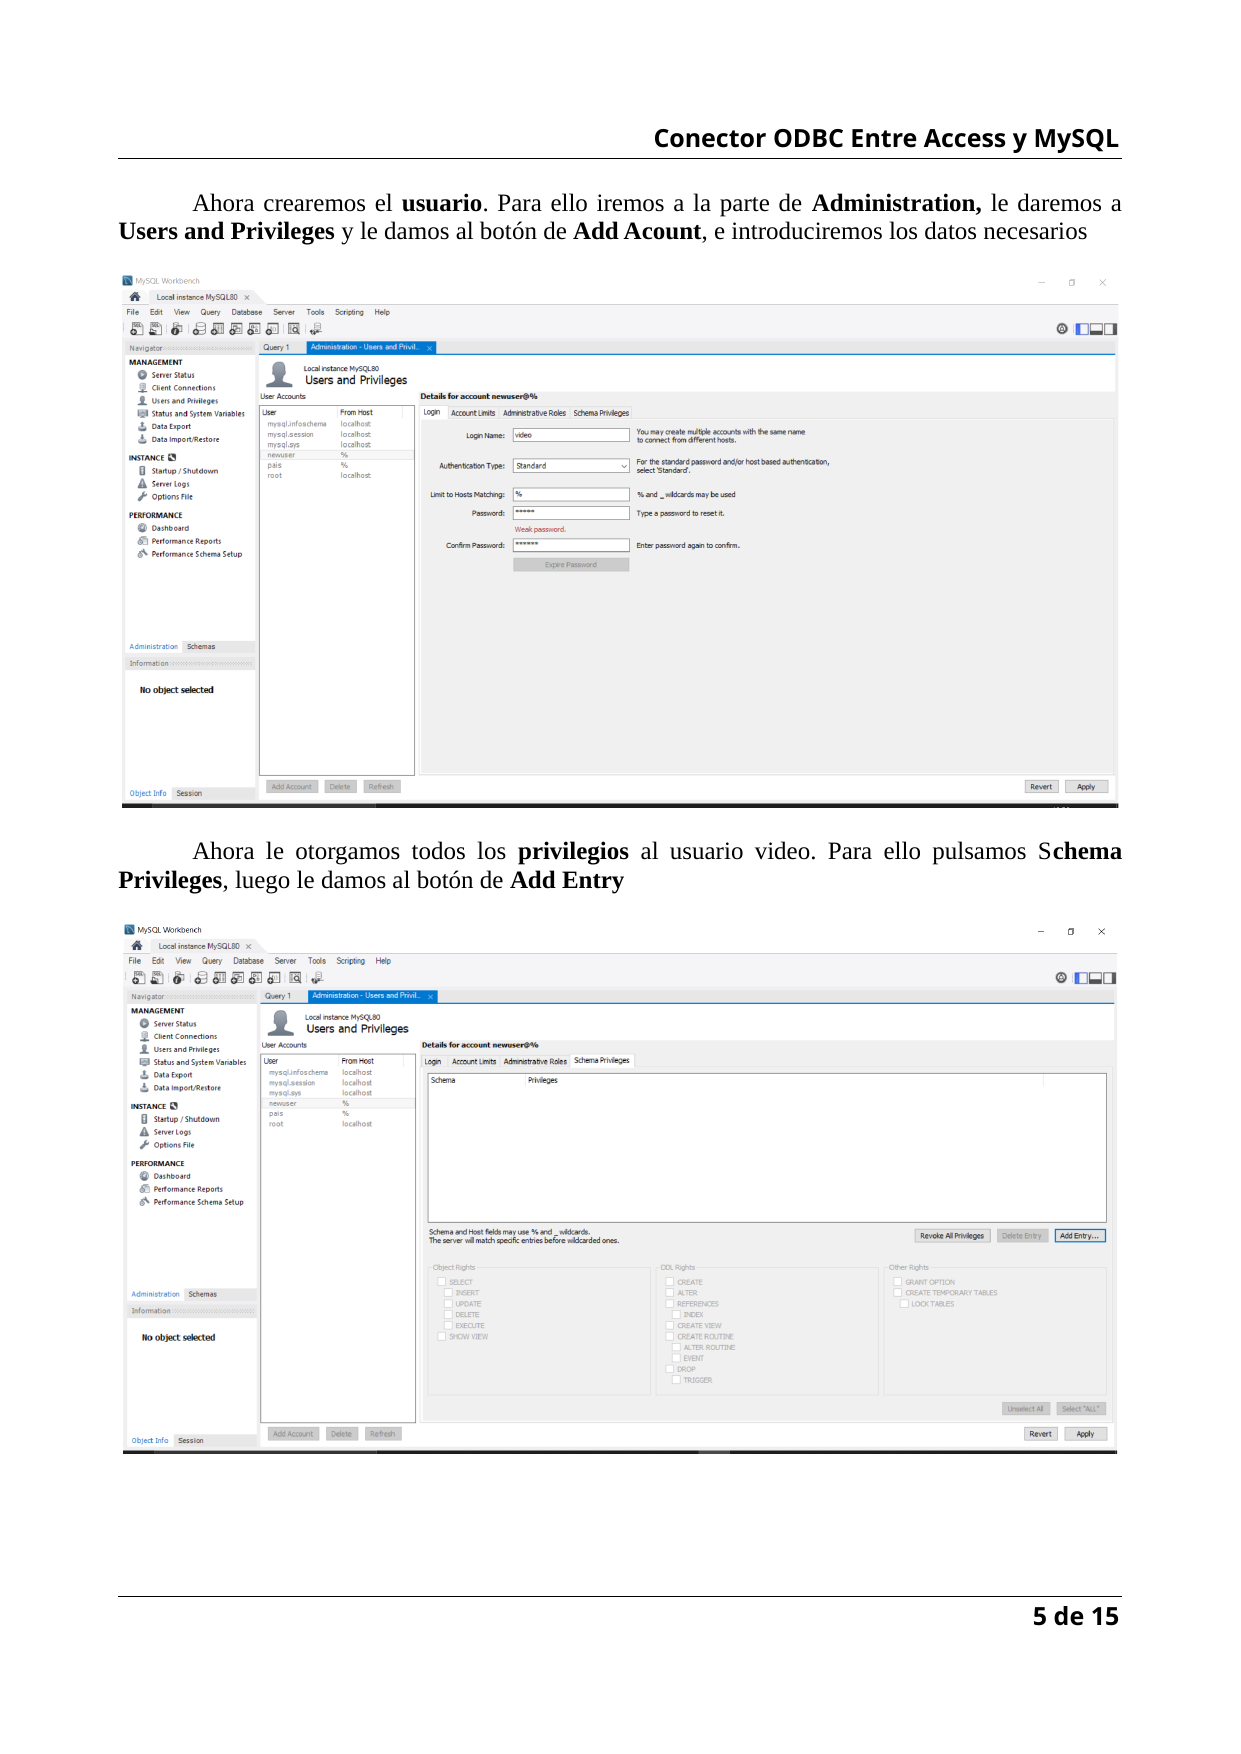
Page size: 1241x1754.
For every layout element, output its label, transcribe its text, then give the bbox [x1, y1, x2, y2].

picture [123, 922, 1118, 1454]
text Ahora le otorgamos todos los privilegios al usuario video. Para ello pulsamos Schema Privileges, luego le damos al botón de Add Entry [118, 836, 1122, 893]
text Ahora crearemos el usuario. Para ello iremos a la parte de Administration, le daremos a Users and Privileges y le damos al botón de Add Acount, e introduciremos los datos necesarios [118, 188, 1122, 245]
picture [122, 273, 1119, 808]
